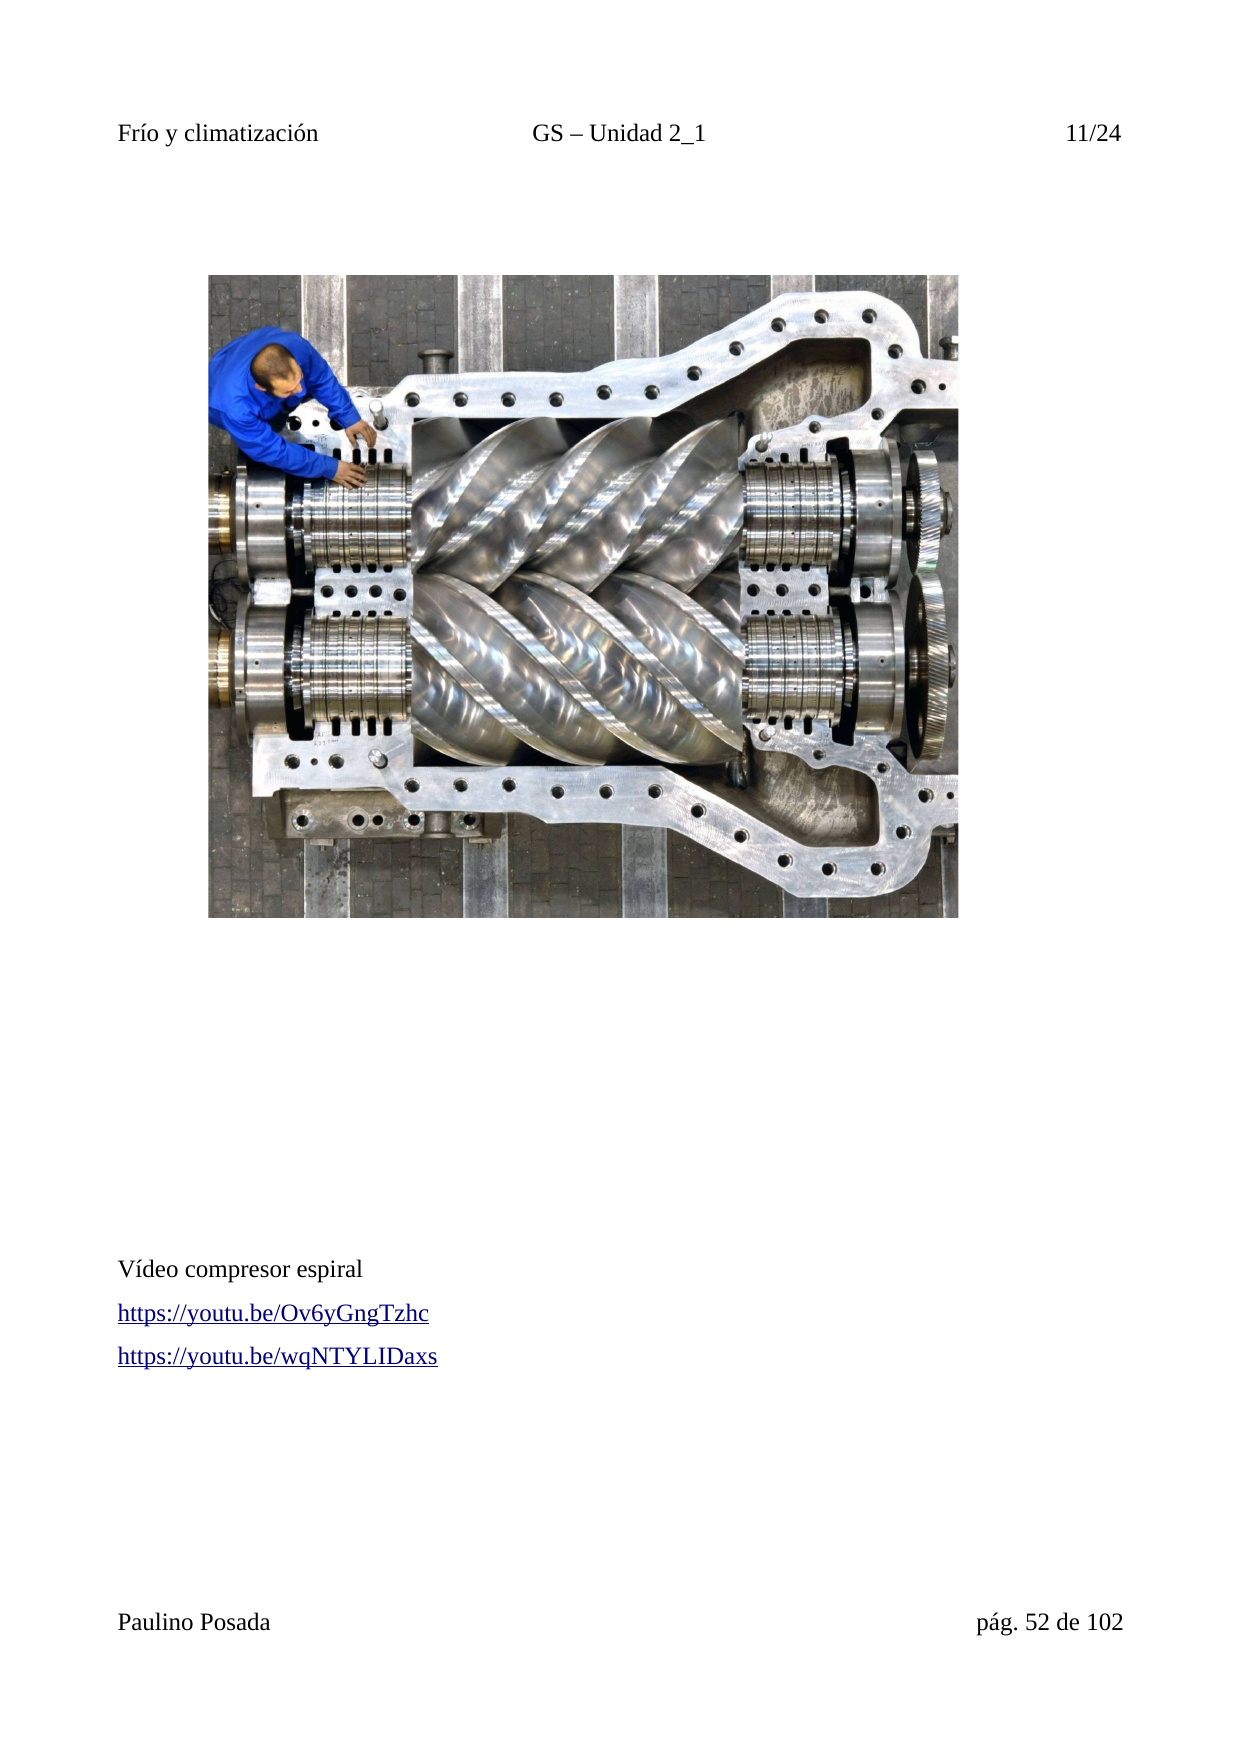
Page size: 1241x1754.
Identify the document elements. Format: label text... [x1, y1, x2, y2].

text https://youtu.be/Ov6yGngTzhc [117, 1298, 1123, 1326]
text Vídeo compresor espiral [117, 1254, 1123, 1283]
picture [208, 275, 959, 918]
text https://youtu.be/wqNTYLIDaxs [117, 1341, 1123, 1369]
